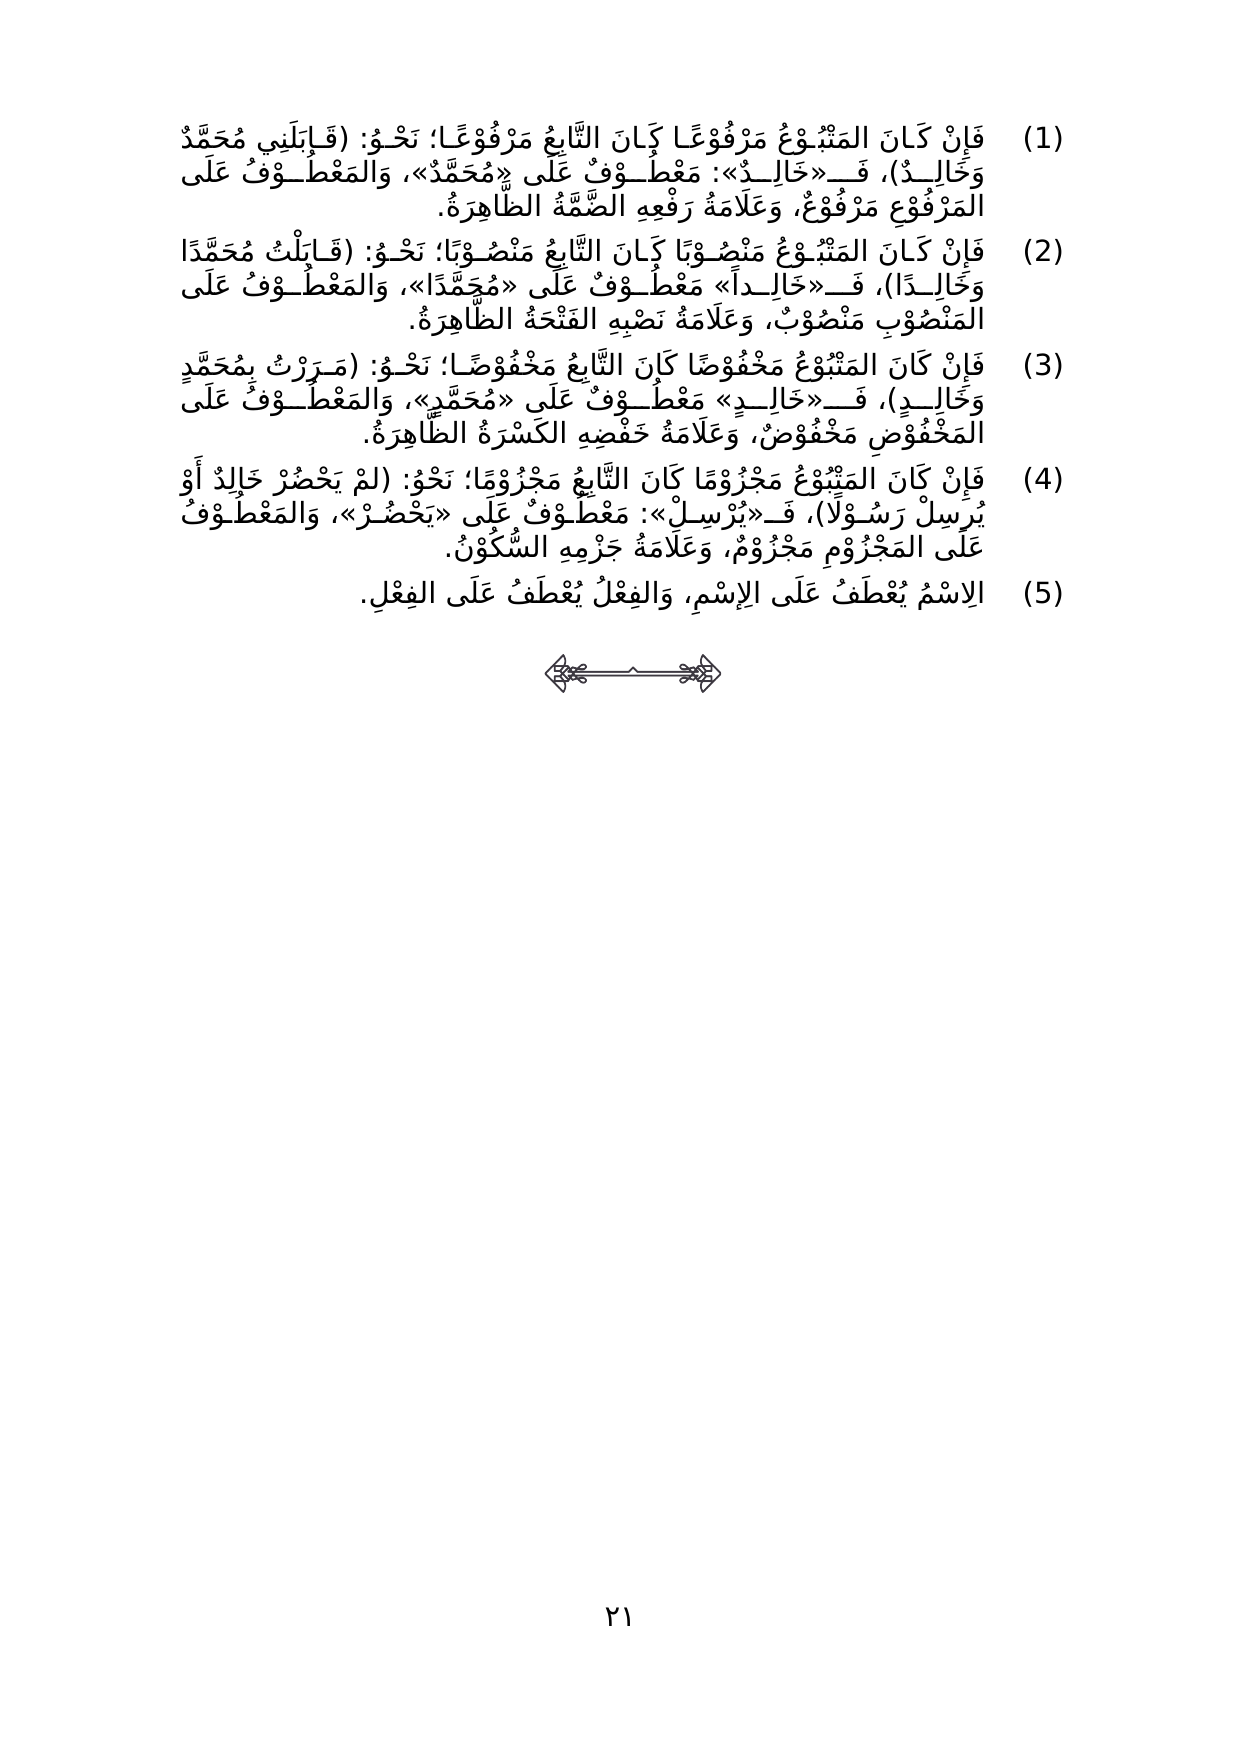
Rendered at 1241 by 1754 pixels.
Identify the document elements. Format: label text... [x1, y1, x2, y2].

list فَإِنْ كَانَ المَتْبُوْعُ مَجْزُوْمًا كَانَ التَّابِعُ مَجْزُوْمًا؛ نَحْوُ: (لمْ يَحْضُرْ خَالِدٌ أَوْ يُرسِلْ رَسُوْلًا)، فَـ«يُرْسِلْ»: مَعْطُوْفٌ عَلَى «يَحْضُرْ»، وَالمَعْطُوْفُ عَلَى المَجْزُوْمِ مَجْزُوْمٌ، وَعَلَامَةُ جَزْمِهِ السُّكُوْنُ. [180, 462, 1023, 564]
list فَإِنْ كَانَ المَتْبُوْعُ مَخْفُوْضًا كَانَ التَّابِعُ مَخْفُوْضًا؛ نَحْوُ: (مَرَرْتُ بِمُحَمَّدٍ وَخَالِدٍ)، فَـ«خَالِدٍ» مَعْطُوْفٌ عَلَى «مُحَمَّدٍ»، وَالمَعْطُوْفُ عَلَى المَخْفُوْضِ مَخْفُوْضٌ، وَعَلَامَةُ خَفْضِهِ الكَسْرَةُ الظَّاهِرَةُ. [180, 348, 1023, 450]
list الِاسْمُ يُعْطَفُ عَلَى الِإسْمِ، وَالفِعْلُ يُعْطَفُ عَلَى الفِعْلِ. [180, 576, 1023, 610]
list فَإِنْ كَانَ المَتْبُوْعُ مَنْصُوْبًا كَانَ التَّابِعُ مَنْصُوْبًا؛ نَحْوُ: (قَابَلْتُ مُحَمَّدًا وَخَالِدًا)، فَـ«خَالِداً» مَعْطُوْفٌ عَلَى «مُحَمَّدًا»، وَالمَعْطُوْفُ عَلَى المَنْصُوْبِ مَنْصُوْبٌ، وَعَلَامَةُ نَصْبِهِ الفَتْحَةُ الظَّاهِرَةُ. [180, 235, 1023, 337]
list فَإِنْ كَانَ المَتْبُوْعُ مَرْفُوْعًا كَانَ التَّابِعُ مَرْفُوْعًا؛ نَحْوُ: (قَابَلَنِي مُحَمَّدٌ وَخَالِدٌ)، فَـ«خَالِدٌ»: مَعْطُوْفٌ عَلَى «مُحَمَّدٌ»، وَالمَعْطُوْفُ عَلَى المَرْفُوْعِ مَرْفُوْعٌ، وَعَلَامَةُ رَفْعِهِ الضَّمَّةُ الظَّاهِرَةُ. [180, 121, 1023, 223]
picture [544, 654, 722, 693]
